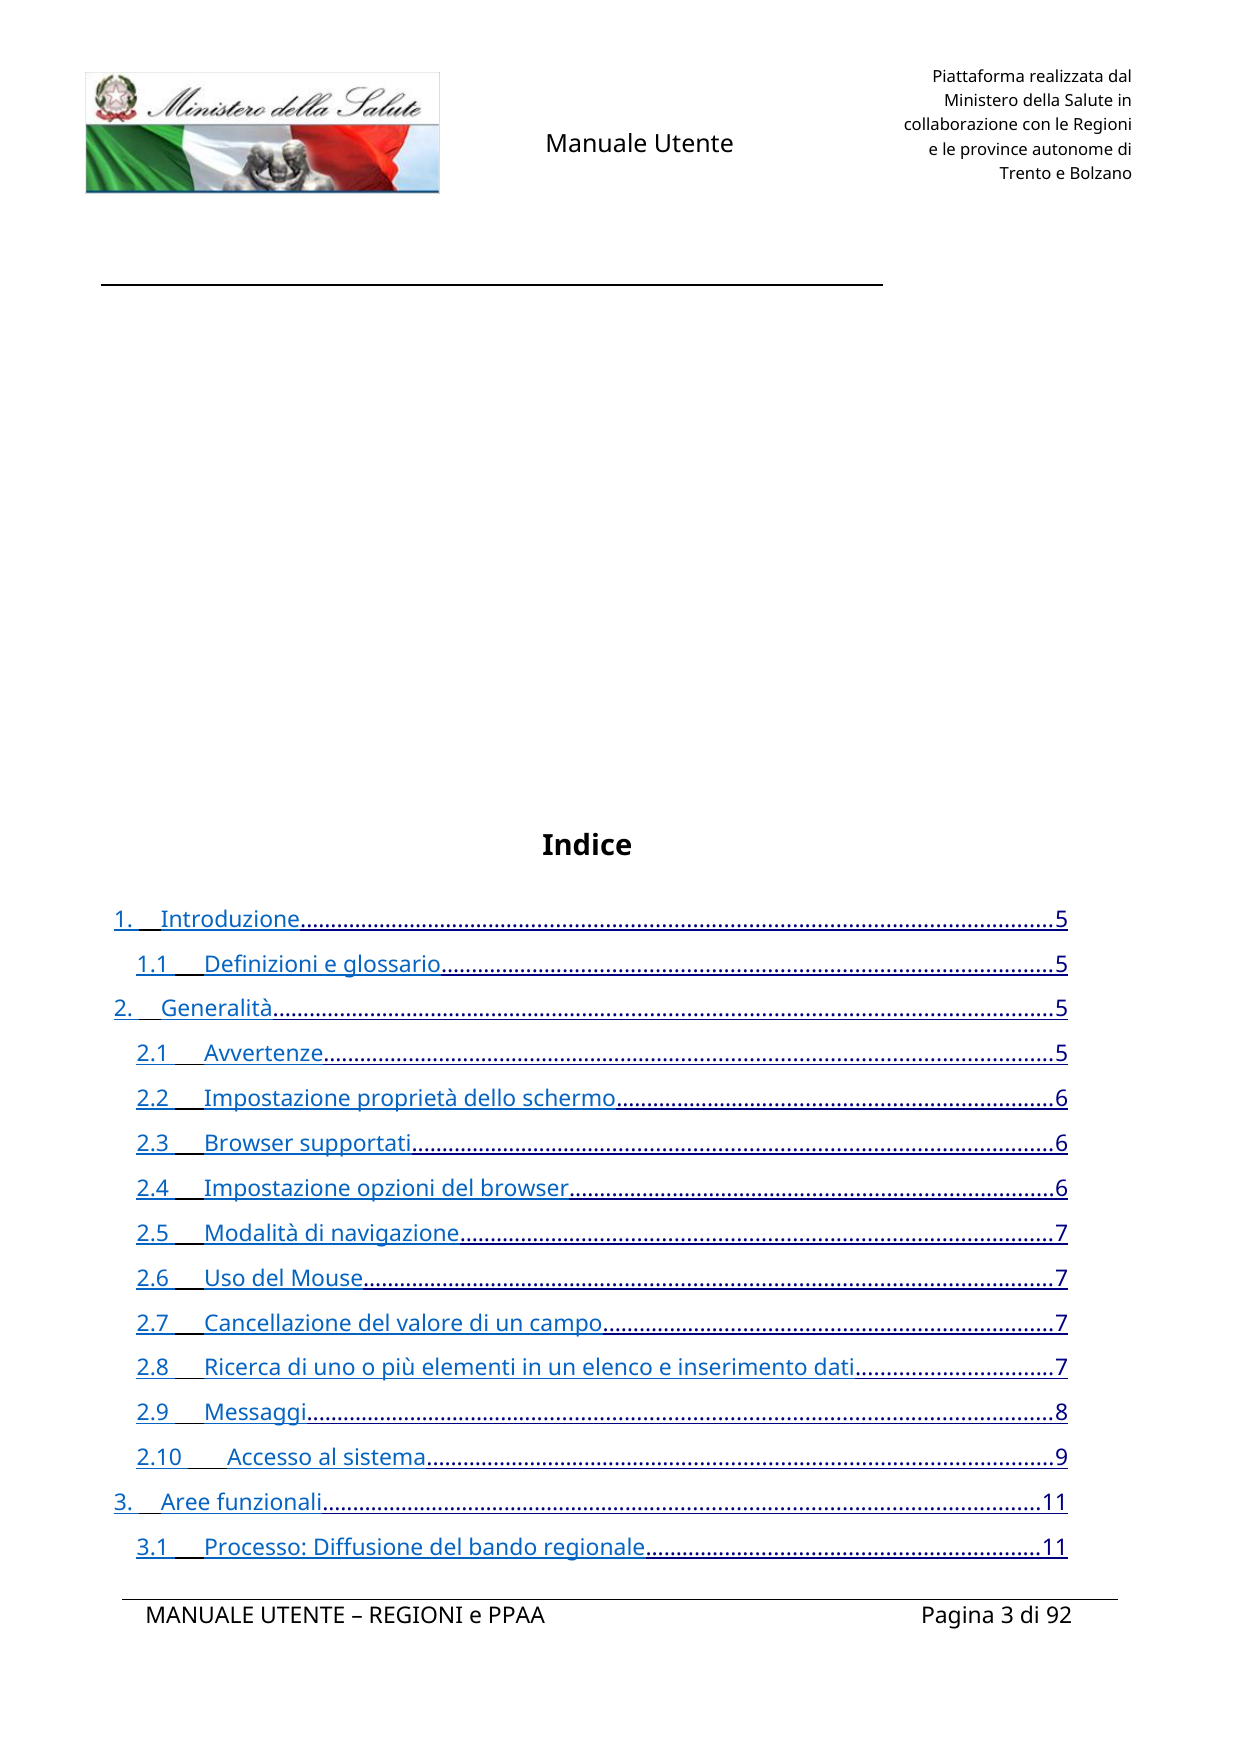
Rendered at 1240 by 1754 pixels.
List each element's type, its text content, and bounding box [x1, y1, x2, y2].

text [113, 1020, 1068, 1024]
text 2.7 Cancellazione del valore di un campo 7 [136, 1306, 1068, 1333]
text 2.5 Modalità di navigazione 7 [136, 1217, 1068, 1243]
text 2.6 Uso del Mouse 7 [136, 1262, 1068, 1288]
text 2.2 Impostazione proprietà dello schermo 6 [136, 1082, 1068, 1108]
text 2.9 Messaggi 8 [136, 1396, 1068, 1423]
text 3. Aree funzionali 11 [113, 1486, 1068, 1513]
text 3.1 Processo: Diffusione del bando regionale 11 [136, 1531, 1068, 1557]
text 1.1 Definizioni e glossario 5 [136, 947, 1068, 974]
text [136, 1379, 1068, 1383]
text 1. Introduzione 5 [113, 903, 1068, 929]
text 2.4 Impostazione opzioni del browser 6 [136, 1172, 1068, 1198]
text 2. Generalità 5 [113, 992, 1068, 1019]
text 2.3 Browser supportati 6 [136, 1127, 1068, 1153]
text 2.10 Accesso al sistema 9 [136, 1441, 1068, 1468]
text [113, 930, 1068, 934]
subtitle Indice [112, 824, 1069, 864]
text 2.1 Avvertenze 5 [136, 1037, 1068, 1064]
text 2.8 Ricerca di uno o più elementi in un elenco e inserimento dati 7 [136, 1351, 1068, 1378]
